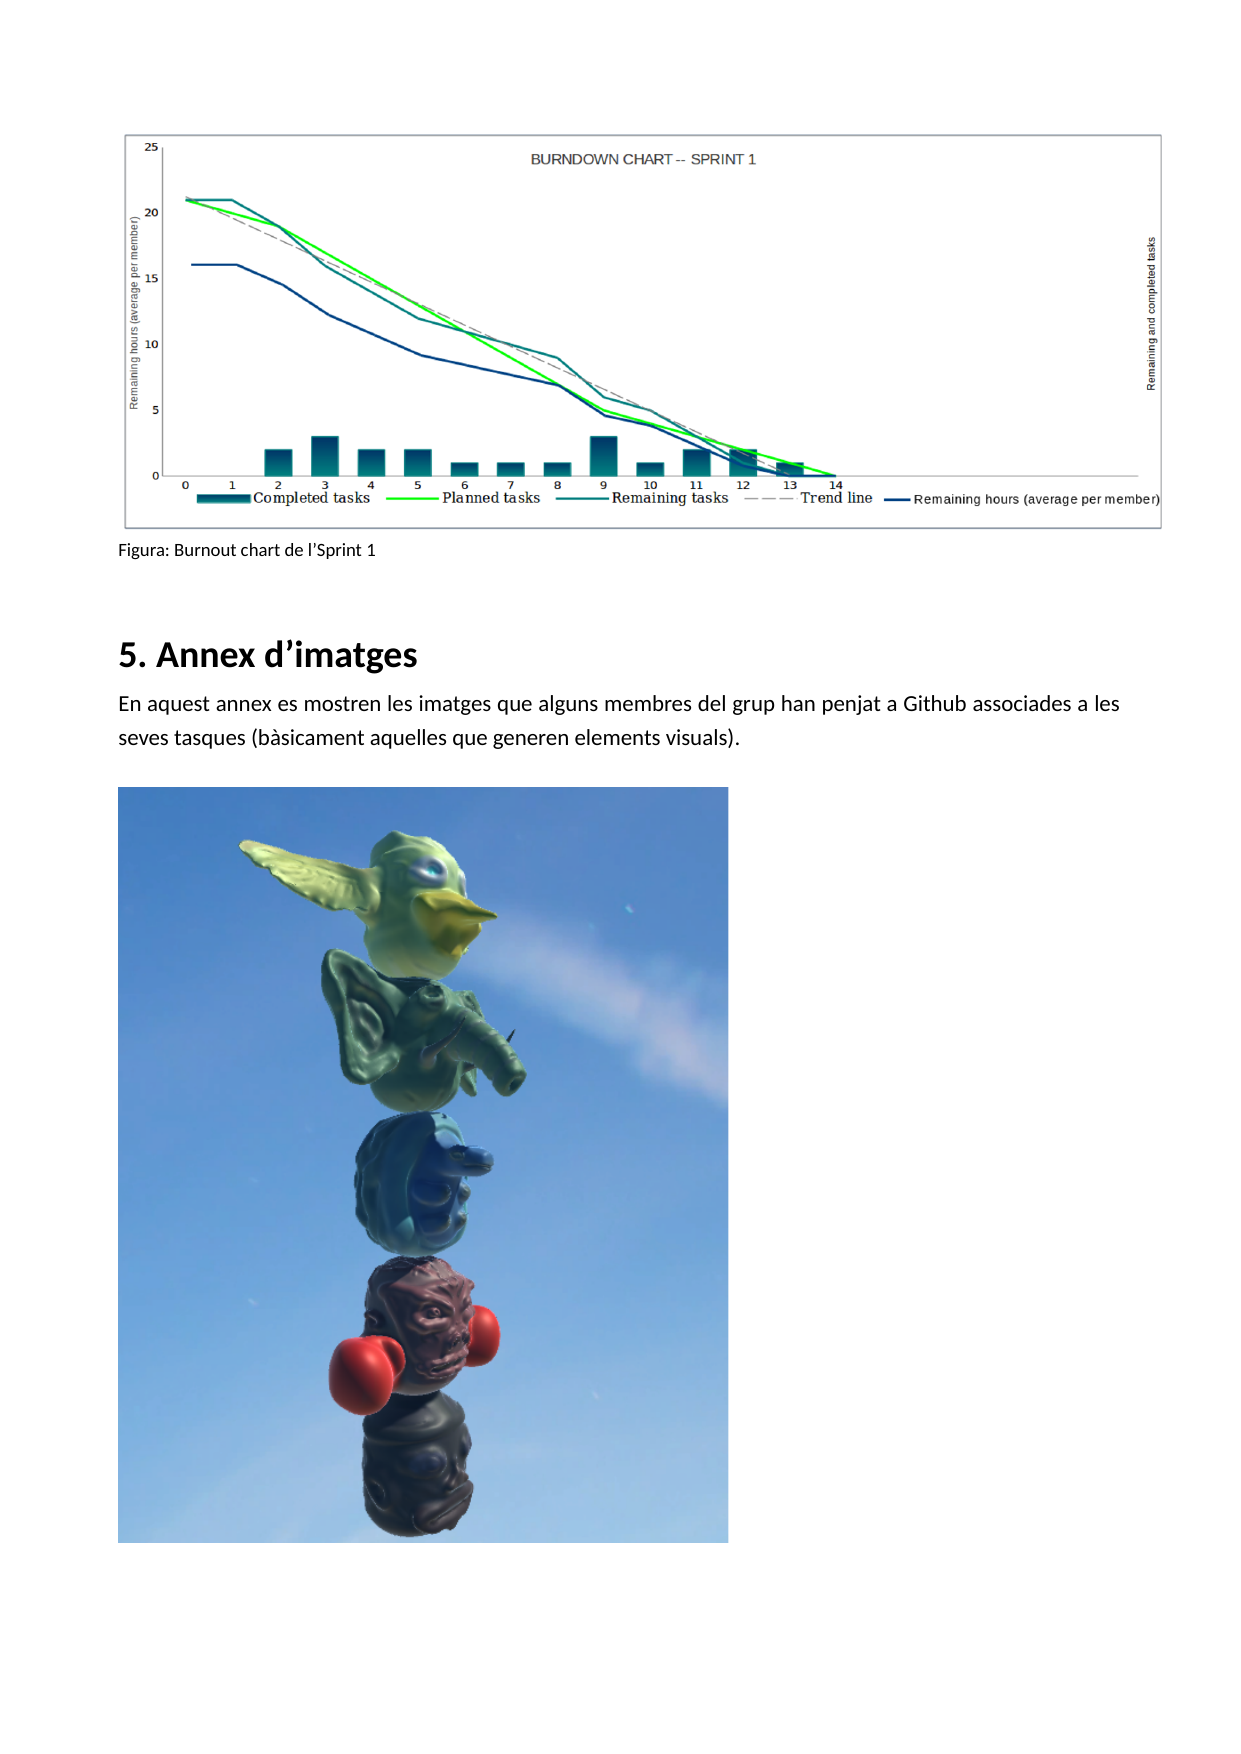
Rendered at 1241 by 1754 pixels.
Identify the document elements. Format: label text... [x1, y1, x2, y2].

text En aquest annex es mostren les imatges que alguns membres del grup han penjat a Github associades a les seves tasques (bàsicament aquelles que generen elements visuals). [118, 689, 1122, 751]
text [118, 118, 1122, 130]
picture [118, 787, 729, 1543]
subtitle 5. Annex d’imatges [118, 631, 1122, 677]
text Figura: Burnout chart de l’Sprint 1 [118, 534, 1122, 561]
picture [115, 130, 1169, 534]
